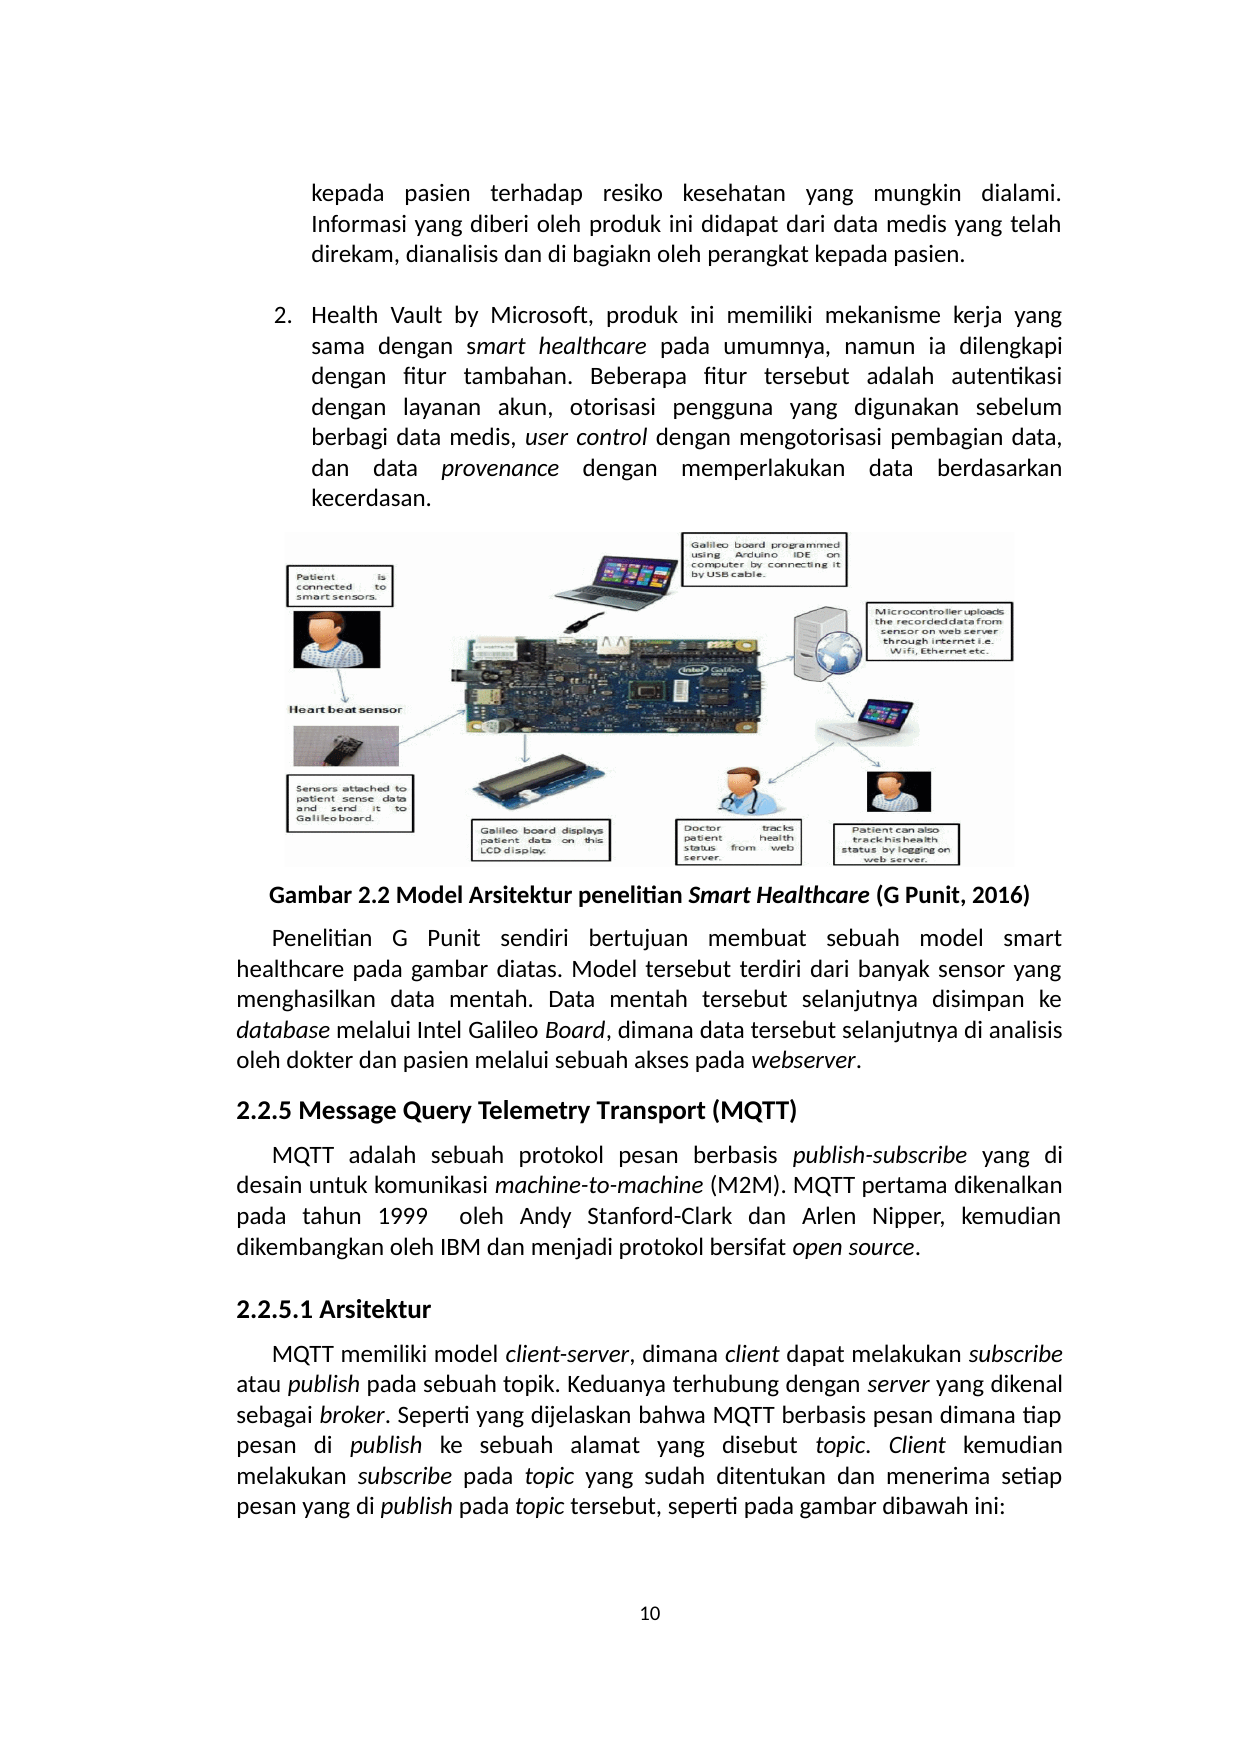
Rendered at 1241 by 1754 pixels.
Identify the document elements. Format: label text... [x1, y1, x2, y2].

list kepada pasien terhadap resiko kesehatan yang mungkin dialami. Informasi yang diberi oleh produk ini didapat dari data medis yang telah direkam, dianalisis dan di bagiakn oleh perangkat kepada pasien. [274, 177, 1063, 269]
text MQTT adalah sebuah protokol pesan berbasis publish-subscribe yang di desain untuk komunikasi machine-to-machine (M2M). MQTT pertama dikenalkan pada tahun 1999 oleh Andy Stanford-Clark dan Arlen Nipper, kemudian dikembangkan oleh IBM dan menjadi protokol bersifat open source. [236, 1139, 1063, 1261]
list Health Vault by Microsoft, produk ini memiliki mekanisme kerja yang sama dengan smart healthcare pada umumnya, namun ia dilengkapi dengan fitur tambahan. Beberapa fitur tersebut adalah autentikasi dengan layanan akun, otorisasi pengguna yang digunakan sebelum berbagi data medis, user control dengan mengotorisasi pembagian data, dan data provenance dengan memperlakukan data berdasarkan kecerdasan. [274, 299, 1063, 513]
text MQTT memiliki model client-server, dimana client dapat melakukan subscribe atau publish pada sebuah topik. Keduanya terhubung dengan server yang dikenal sebagai broker. Seperti yang dijelaskan bahwa MQTT berbasis pesan dimana tiap pesan di publish ke sebuah alamat yang disebut topic. Client kemudian melakukan subscribe pada topic yang sudah ditentukan dan menerima setiap pesan yang di publish pada topic tersebut, seperti pada gambar dibawah ini: [236, 1338, 1063, 1521]
picture [284, 532, 1015, 867]
subtitle Arsitektur [236, 1292, 1063, 1325]
text Penelitian G Punit sendiri bertujuan membuat sebuah model smart healthcare pada gambar diatas. Model tersebut terdiri dari banyak sensor yang menghasilkan data mentah. Data mentah tersebut selanjutnya disimpan ke database melalui Intel Galileo Board, dimana data tersebut selanjutnya di analisis oleh dokter dan pasien melalui sebuah akses pada webserver. [236, 922, 1063, 1075]
subtitle Message Query Telemetry Transport (MQTT) [236, 1093, 1063, 1127]
text Gambar ‎2.2 Model Arsitektur penelitian Smart Healthcare (G Punit, 2016) [236, 879, 1063, 910]
